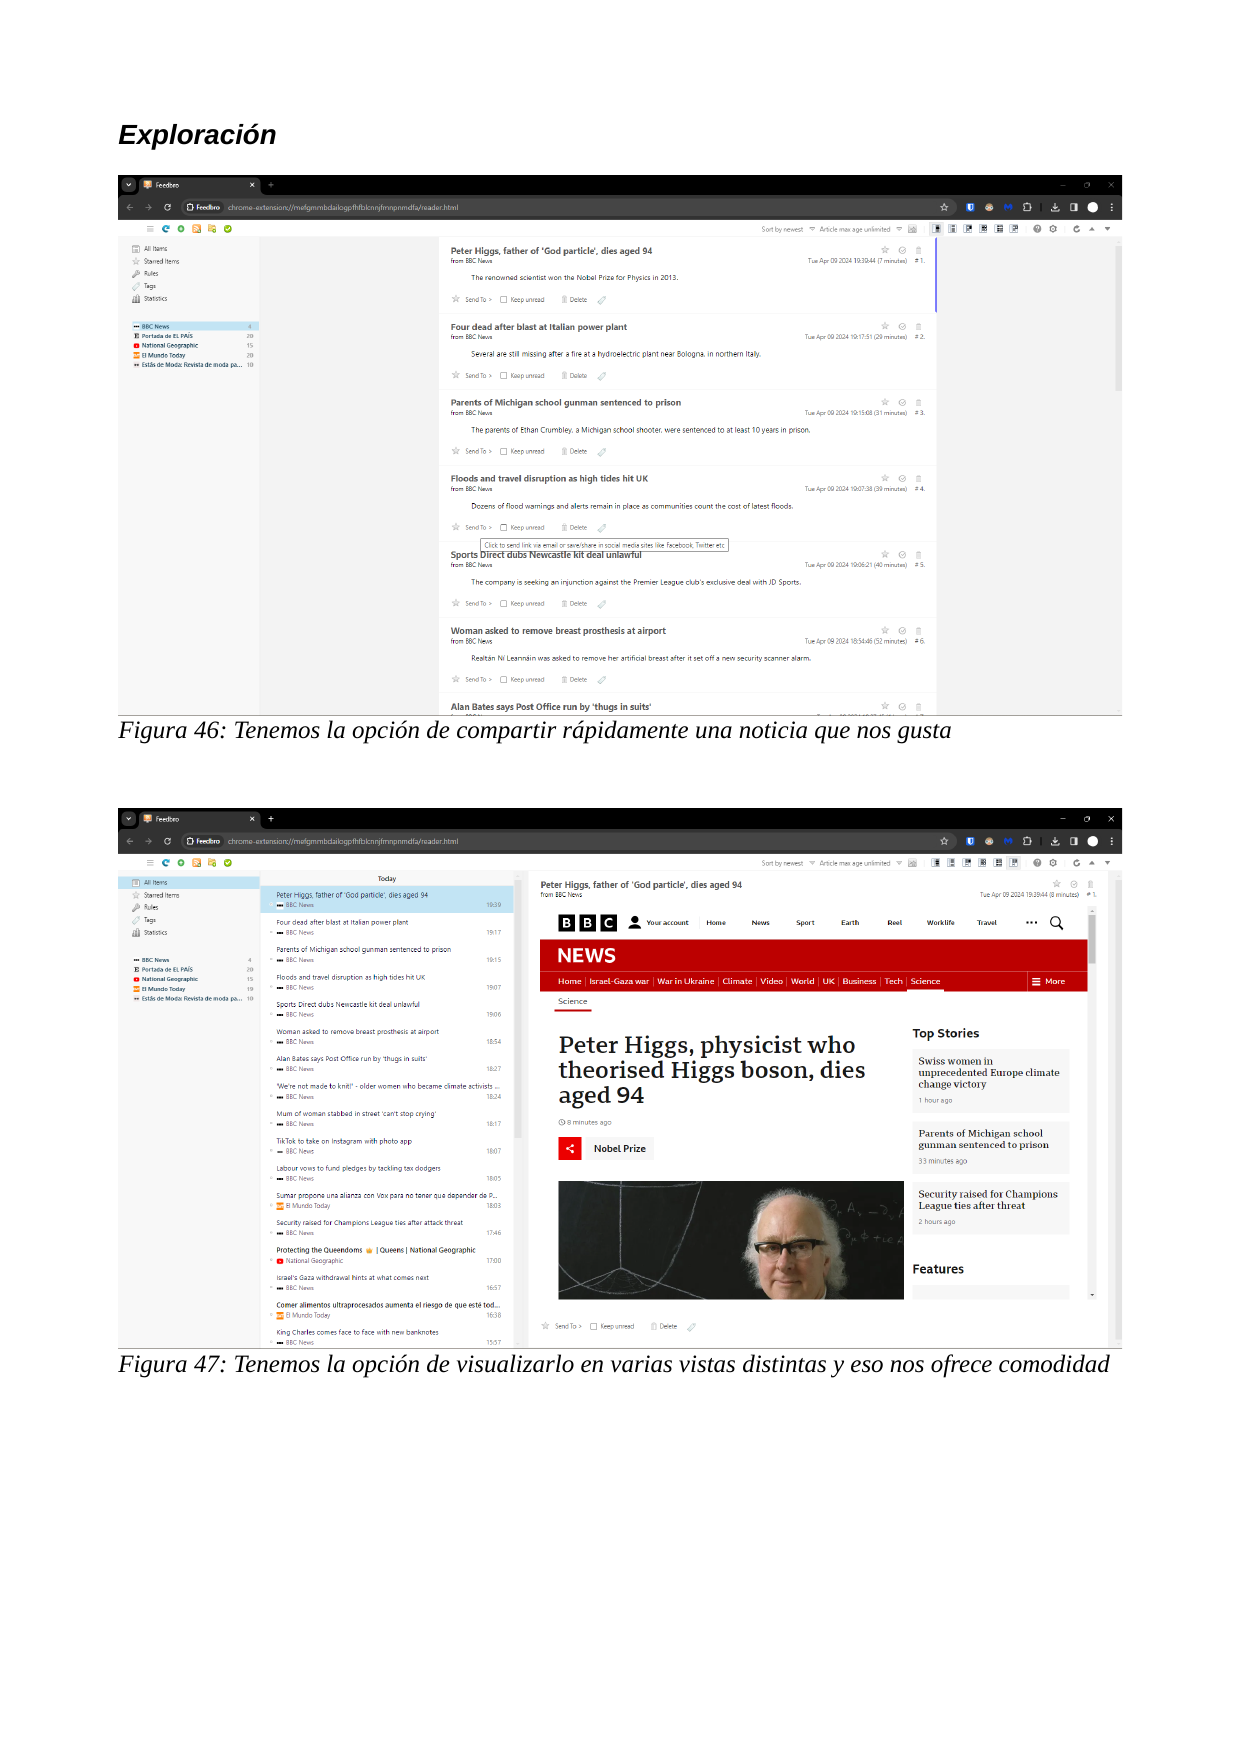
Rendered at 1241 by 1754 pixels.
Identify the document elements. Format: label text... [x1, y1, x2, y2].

text Figura 46: Tenemos la opción de compartir rápidamente una noticia que nos gusta [118, 716, 1122, 744]
picture [118, 808, 1123, 1349]
text Figura 47: Tenemos la opción de visualizarlo en varias vistas distintas y eso nos ofrece comodidad [118, 1349, 1122, 1377]
subtitle Exploración [118, 118, 1122, 150]
picture [118, 175, 1123, 716]
